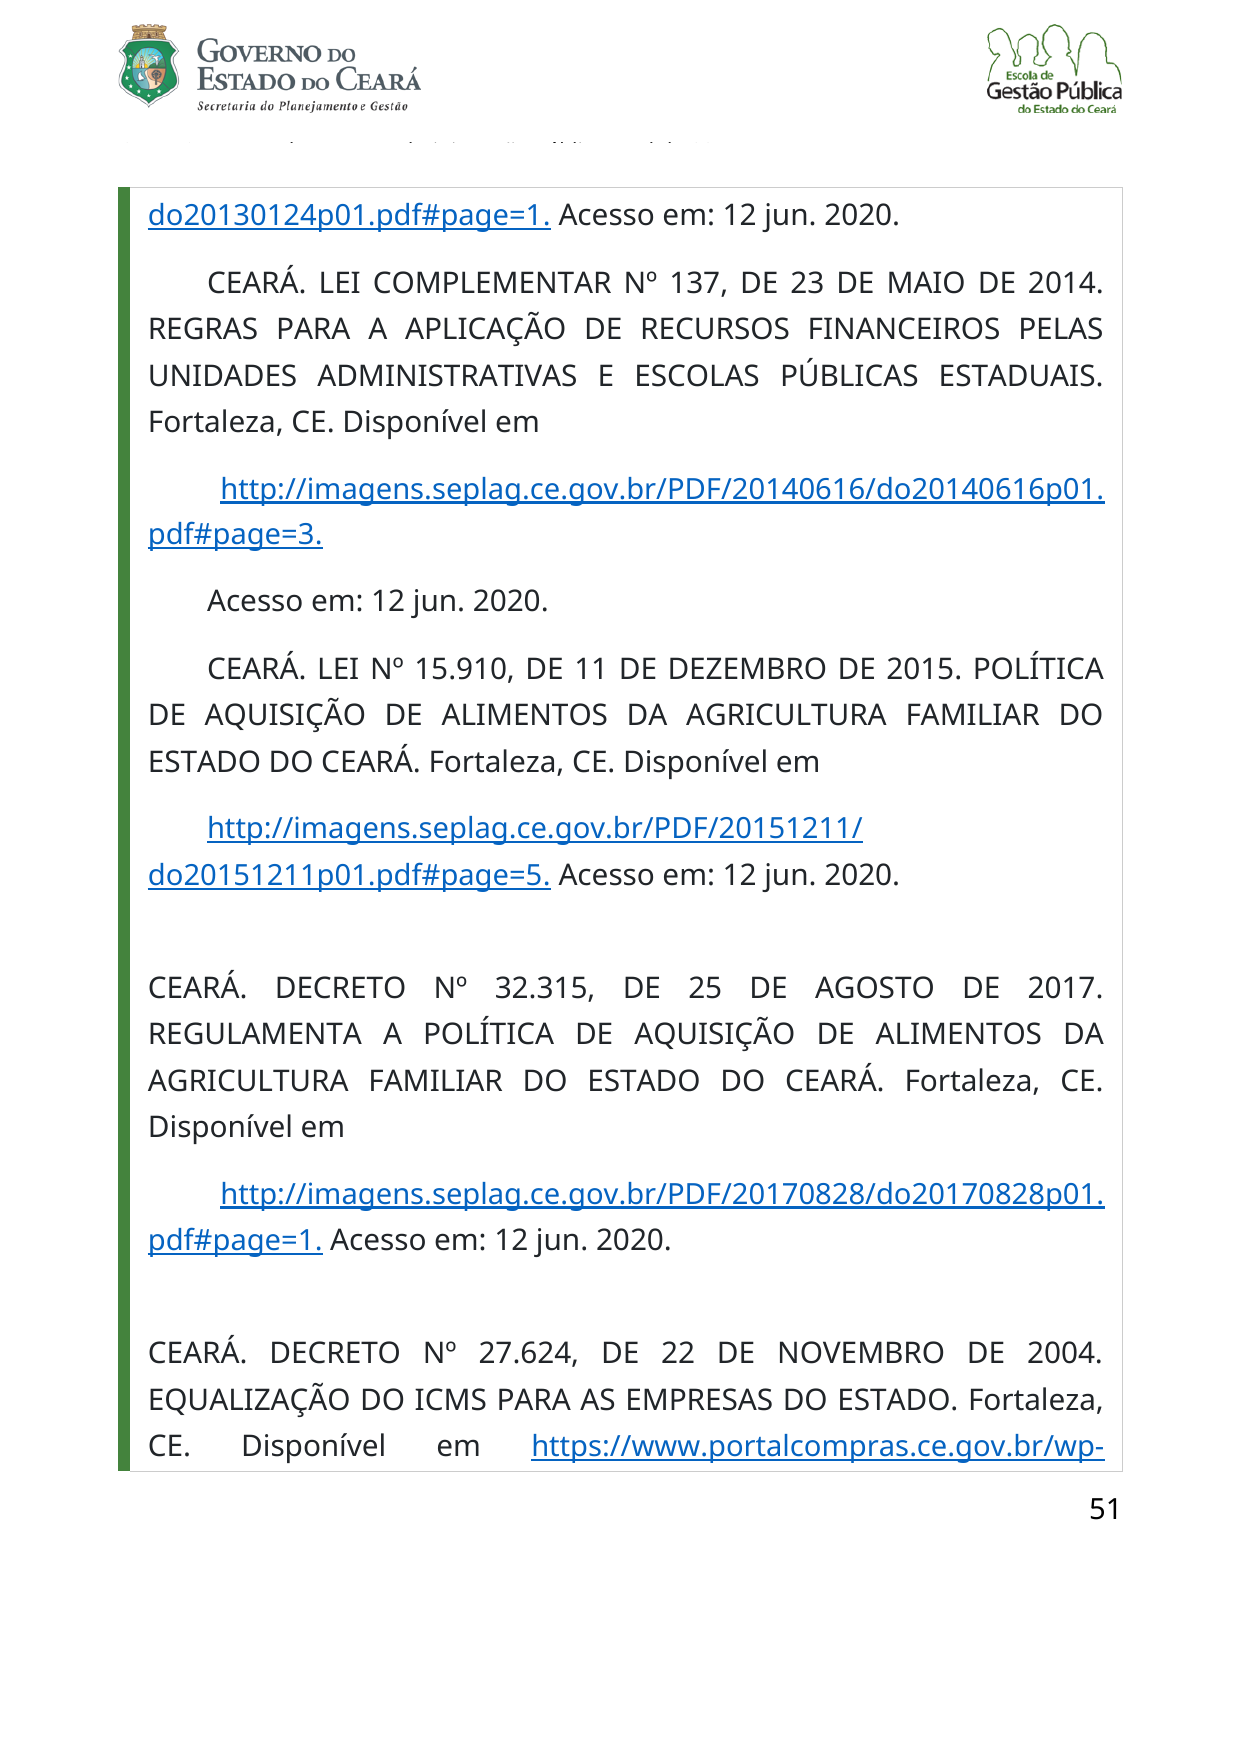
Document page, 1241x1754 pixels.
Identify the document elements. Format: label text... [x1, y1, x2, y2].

table_header [118, 187, 130, 1471]
picture [118, 24, 1122, 113]
table_header do20130124p01.pdf#page=1. Acesso em: 12 jun. 2020. CEARÁ. LEI COMPLEMENTAR Nº 137, DE 23 DE MAIO DE 2014. REGRAS PARA A APLICAÇÃO DE RECURSOS FINANCEIROS PELAS UNIDADES ADMINISTRATIVAS E ESCOLAS PÚBLICAS ESTADUAIS. Fortaleza, CE. Disponível em http://imagens.seplag.ce.gov.br/PDF/20140616/do20140616p01.pdf#page=3. Acesso em: 12 jun. 2020. CEARÁ. LEI Nº 15.910, DE 11 DE DEZEMBRO DE 2015. POLÍTICA DE AQUISIÇÃO DE ALIMENTOS DA AGRICULTURA FAMILIAR DO ESTADO DO CEARÁ. Fortaleza, CE. Disponível em http://imagens.seplag.ce.gov.br/PDF/20151211/do20151211p01.pdf#page=5. Acesso em: 12 jun. 2020. CEARÁ. DECRETO Nº 32.315, DE 25 DE AGOSTO DE 2017. REGULAMENTA A POLÍTICA DE AQUISIÇÃO DE ALIMENTOS DA AGRICULTURA FAMILIAR DO ESTADO DO CEARÁ. Fortaleza, CE. Disponível em http://imagens.seplag.ce.gov.br/PDF/20170828/do20170828p01.pdf#page=1. Acesso em: 12 jun. 2020. CEARÁ. DECRETO Nº 27.624, DE 22 DE NOVEMBRO DE 2004. EQUALIZAÇÃO DO ICMS PARA AS EMPRESAS DO ESTADO. Fortaleza, CE. Disponível em https://www.portalcompras.ce.gov.br/wp- [130, 188, 1122, 1471]
